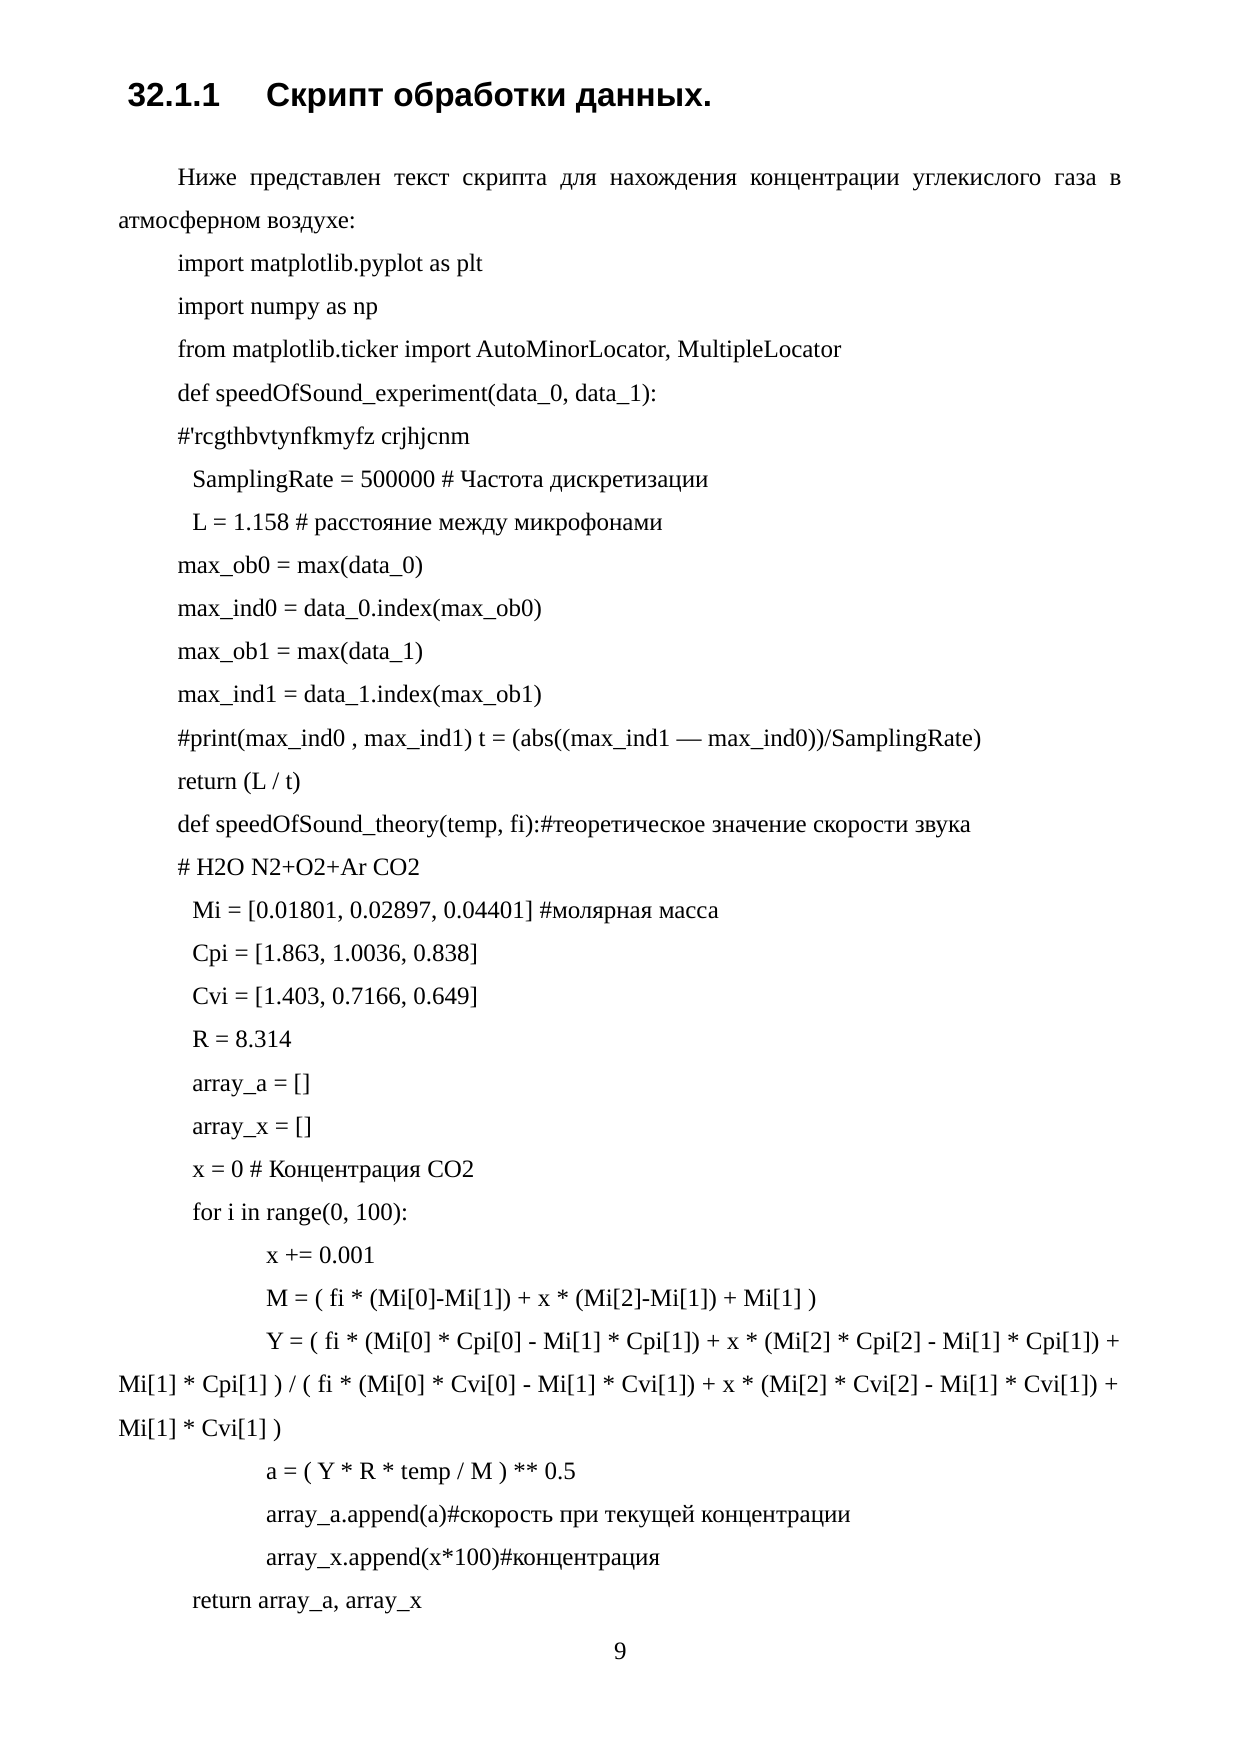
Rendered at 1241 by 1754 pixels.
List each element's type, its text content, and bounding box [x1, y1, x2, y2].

text from matplotlib.ticker import AutoMinorLocator, MultipleLocator [118, 334, 1122, 363]
text array_x.append(x*100)#концентрация [118, 1542, 1122, 1571]
text Cvi = [1.403, 0.7166, 0.649] [118, 981, 1122, 1010]
text M = ( fi * (Mi[0]-Mi[1]) + x * (Mi[2]-Mi[1]) + Mi[1] ) [118, 1283, 1122, 1312]
text a = ( Y * R * temp / M ) ** 0.5 [118, 1456, 1122, 1484]
text array_a.append(a)#скорость при текущей концентрации [118, 1499, 1122, 1528]
text Y = ( fi * (Mi[0] * Cpi[0] - Mi[1] * Cpi[1]) + x * (Mi[2] * Cpi[2] - Mi[1] * Cpi[1]) + Mi[1] * Cpi[1] ) / ( fi * (Mi[0] * Cvi[0] - Mi[1] * Cvi[1]) + x * (Mi[2] * Cvi[2] - Mi[1] * Cvi[1]) + Mi[1] * Cvi[1] ) [118, 1326, 1122, 1441]
text return array_a, array_x [118, 1585, 1122, 1614]
text #print(max_ind0 , max_ind1) t = (abs((max_ind1 — max_ind0))/SamplingRate) [118, 723, 1122, 751]
text max_ind1 = data_1.index(max_ob1) [118, 679, 1122, 708]
text # H2O N2+O2+Ar CO2 [118, 852, 1122, 881]
text L = 1.158 # расстояние между микрофонами [118, 507, 1122, 536]
text return (L / t) [118, 766, 1122, 794]
text max_ind0 = data_0.index(max_ob0) [118, 593, 1122, 622]
text for i in range(0, 100): [118, 1197, 1122, 1226]
subtitle Скрипт обработки данных. [118, 75, 1122, 113]
text def speedOfSound_experiment(data_0, data_1): [118, 378, 1122, 406]
text array_x = [] [118, 1111, 1122, 1139]
text x = 0 # Концентрация CO2 [118, 1154, 1122, 1183]
text Ниже представлен текст скрипта для нахождения концентрации углекислого газа в атмосферном воздухе: [118, 162, 1122, 234]
text max_ob0 = max(data_0) [118, 550, 1122, 579]
text SamplingRate = 500000 # Частота дискретизации [118, 464, 1122, 493]
text import numpy as np [118, 291, 1122, 320]
text array_a = [] [118, 1068, 1122, 1096]
text Cpi = [1.863, 1.0036, 0.838] [118, 938, 1122, 967]
text R = 8.314 [118, 1024, 1122, 1053]
text x += 0.001 [118, 1240, 1122, 1269]
text import matplotlib.pyplot as plt [118, 248, 1122, 277]
text def speedOfSound_theory(temp, fi):#теоретическое значение скорости звука [118, 809, 1122, 838]
text Mi = [0.01801, 0.02897, 0.04401] #молярная масса [118, 895, 1122, 924]
text #'rcgthbvtynfkmyfz crjhjcnm [118, 421, 1122, 449]
text max_ob1 = max(data_1) [118, 636, 1122, 665]
